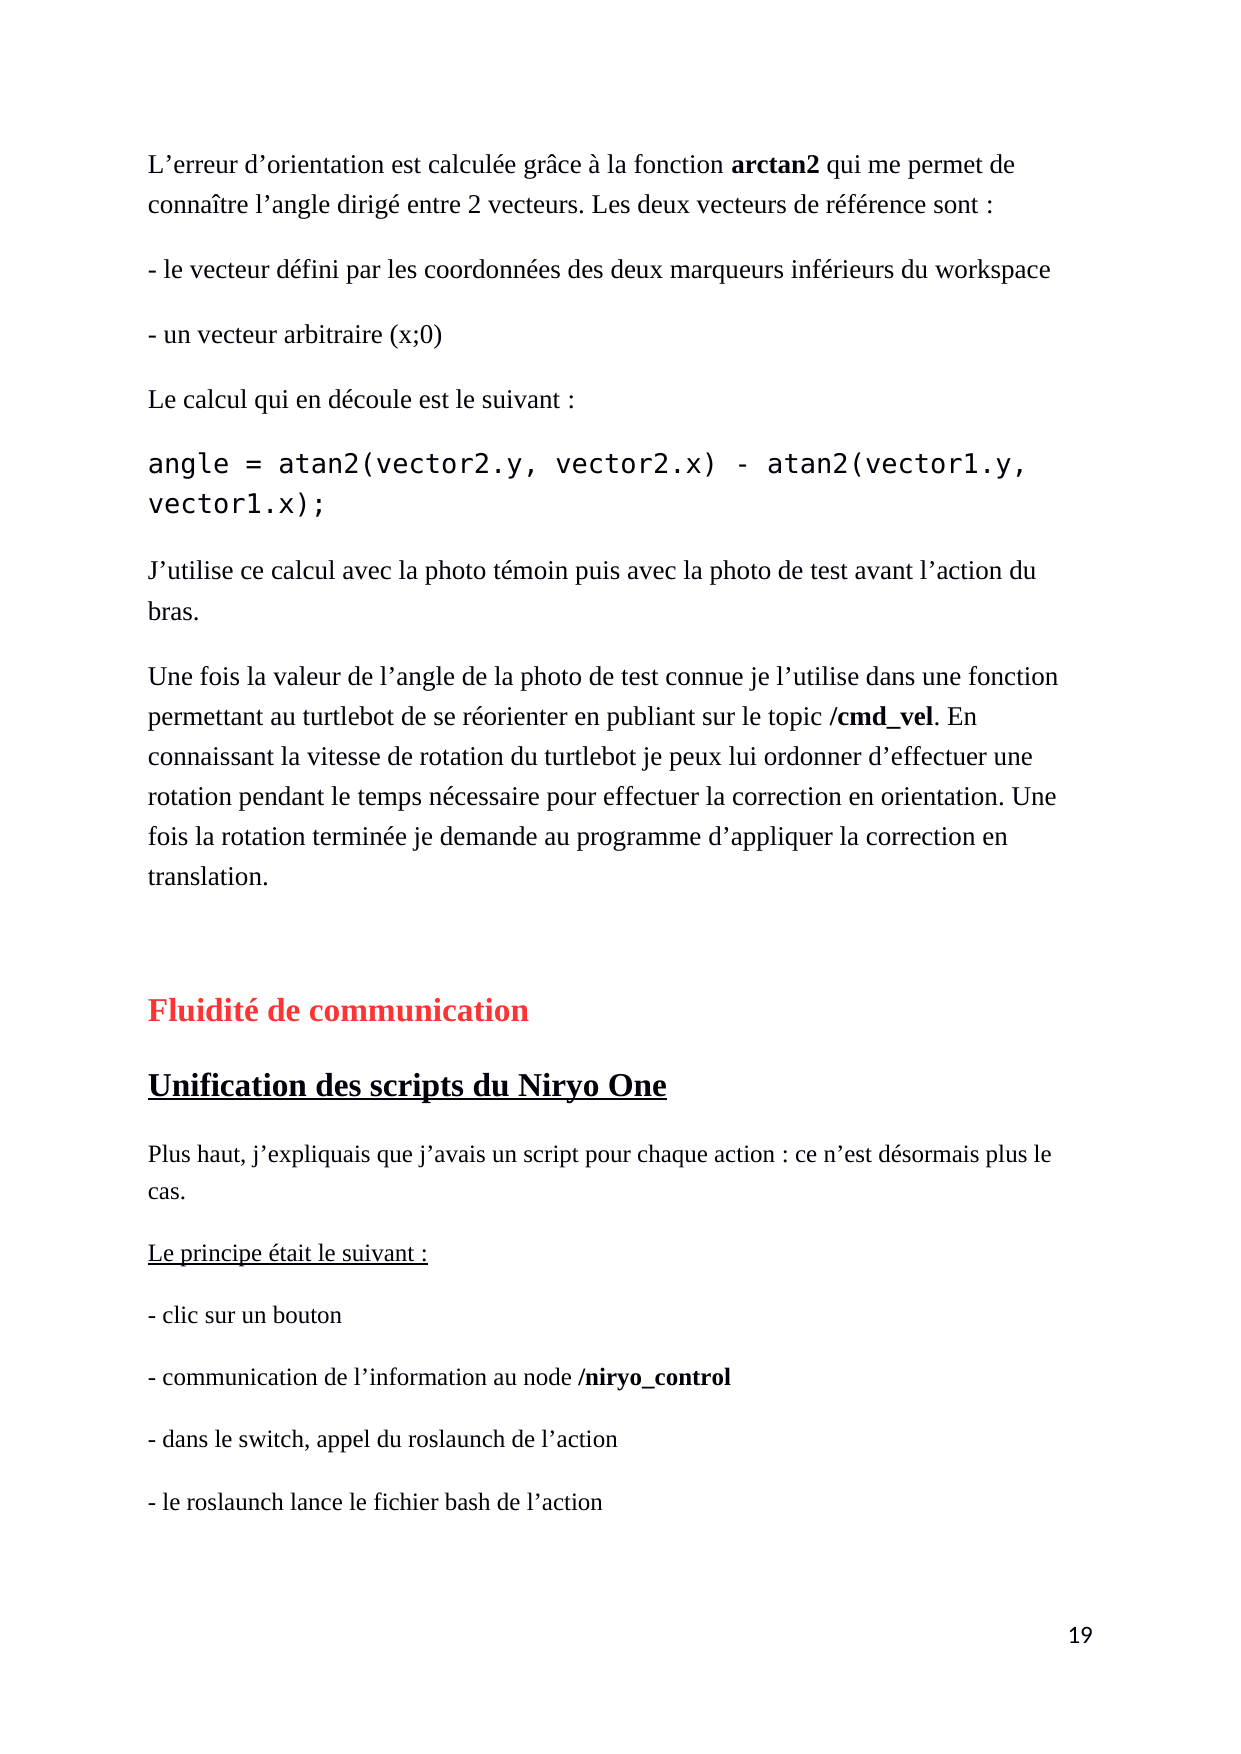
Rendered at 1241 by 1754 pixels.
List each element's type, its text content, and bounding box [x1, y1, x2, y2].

text Fluidité de communication [148, 990, 1092, 1029]
text Unification des scripts du Niryo One [148, 1065, 1092, 1103]
text angle = atan2(vector2.y, vector2.x) - atan2(vector1.y, vector1.x); [148, 448, 1092, 520]
text - le roslaunch lance le fichier bash de l’action [148, 1487, 1092, 1515]
text - le vecteur défini par les coordonnées des deux marqueurs inférieurs du workspace [148, 253, 1092, 284]
text L’erreur d’orientation est calculée grâce à la fonction arctan2 qui me permet de connaître l’angle dirigé entre 2 vecteurs. Les deux vecteurs de référence sont : [148, 148, 1092, 219]
text Le principe était le suivant : [148, 1238, 1092, 1267]
text - dans le switch, appel du roslaunch de l’action [148, 1424, 1092, 1453]
text J’utilise ce calcul avec la photo témoin puis avec la photo de test avant l’action du bras. [148, 554, 1092, 626]
text - communication de l’information au node /niryo_control [148, 1362, 1092, 1391]
text - clic sur un bouton [148, 1300, 1092, 1329]
text Plus haut, j’expliquais que j’avais un script pour chaque action : ce n’est désormais plus le cas. [148, 1139, 1092, 1205]
text - un vecteur arbitraire (x;0) [148, 318, 1092, 349]
text Le calcul qui en découle est le suivant : [148, 383, 1092, 414]
text Une fois la valeur de l’angle de la photo de test connue je l’utilise dans une fonction permettant au turtlebot de se réorienter en publiant sur le topic /cmd_vel. En connaissant la vitesse de rotation du turtlebot je peux lui ordonner d’effectuer une rotation pendant le temps nécessaire pour effectuer la correction en orientation. Une fois la rotation terminée je demande au programme d’appliquer la correction en translation. [148, 660, 1092, 891]
